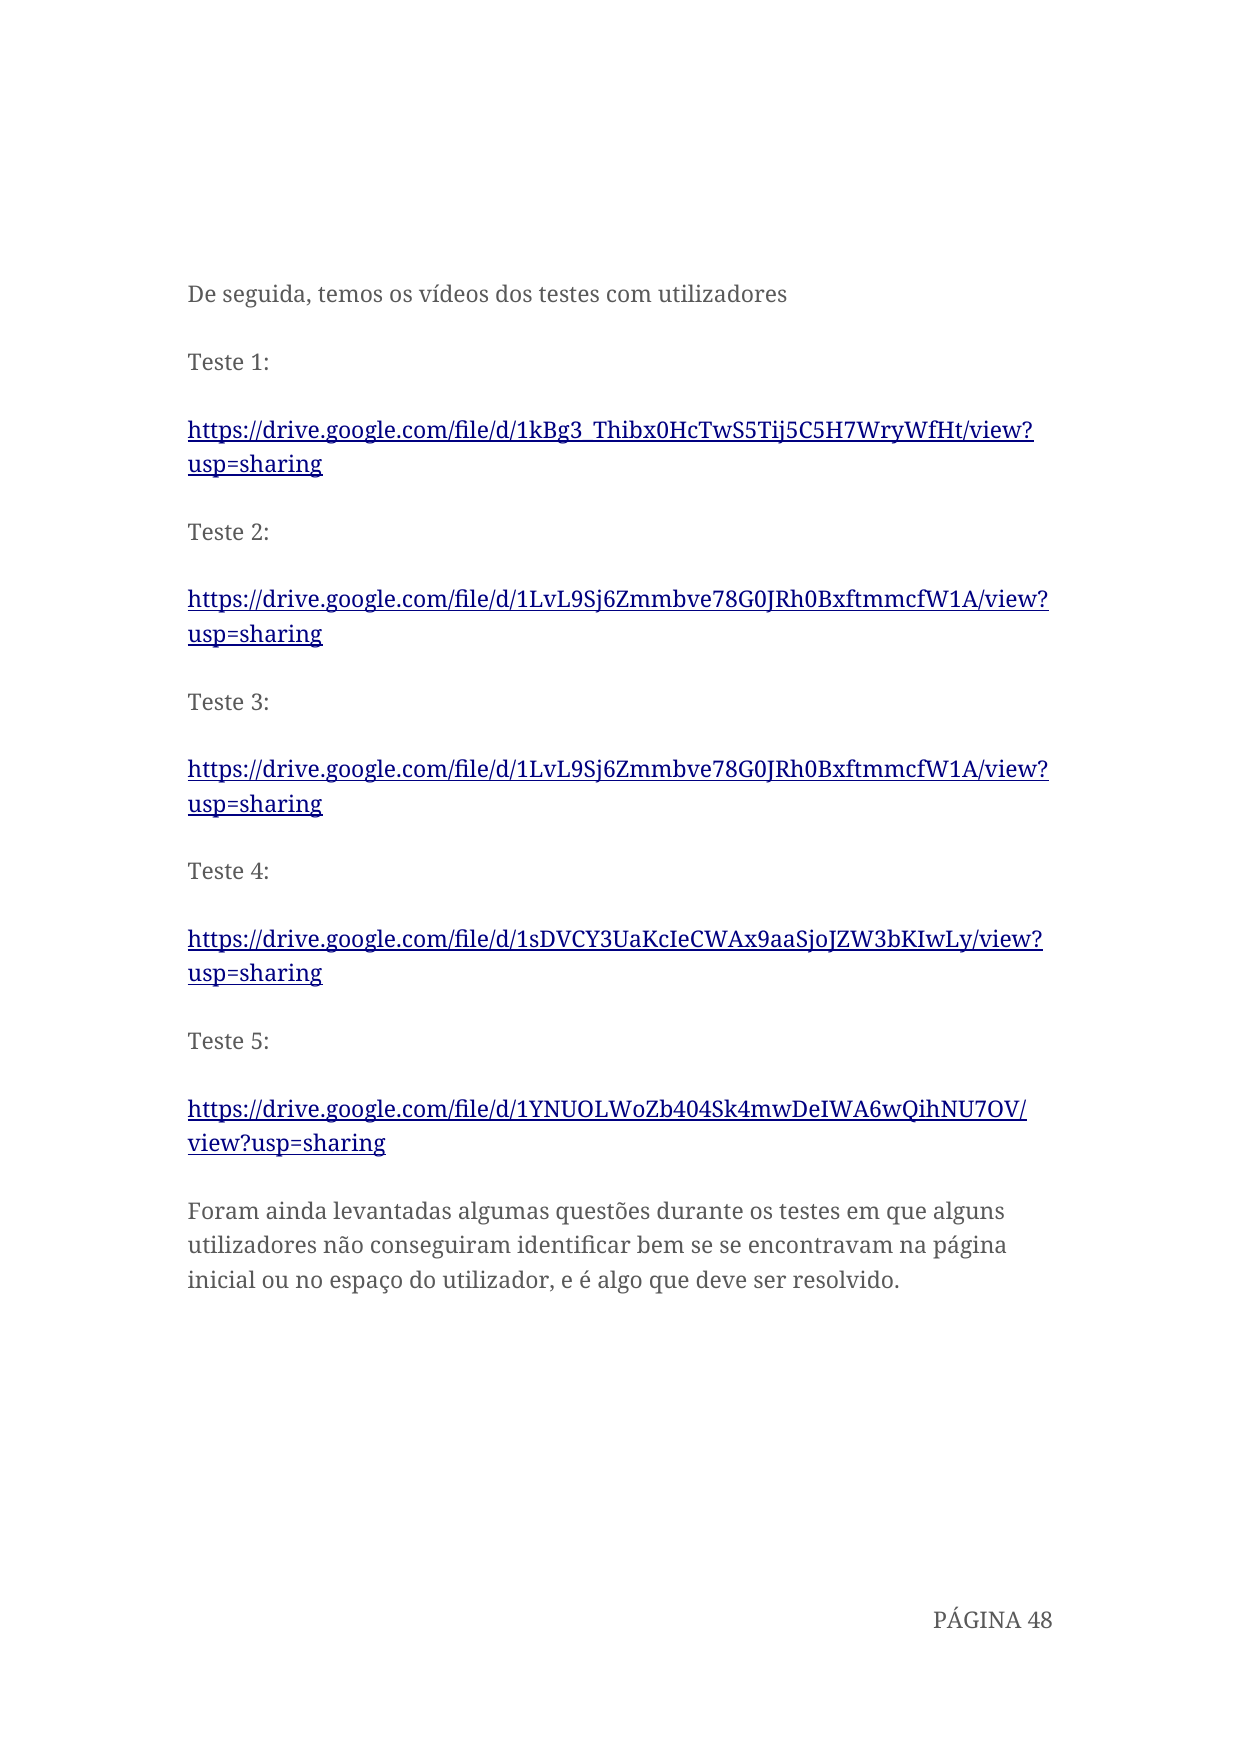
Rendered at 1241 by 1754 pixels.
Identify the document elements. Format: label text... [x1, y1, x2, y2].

text Teste 2: [187, 516, 1053, 547]
text https://drive.google.com/file/d/1kBg3_Thibx0HcTwS5Tij5C5H7WryWfHt/view?usp=sharing [187, 413, 1053, 479]
text Foram ainda levantadas algumas questões durante os testes em que alguns utilizadores não conseguiram identificar bem se se encontravam na página inicial ou no espaço do utilizador, e é algo que deve ser resolvido. [187, 1195, 1053, 1295]
text De seguida, temos os vídeos dos testes com utilizadores [187, 278, 1053, 309]
text Teste 3: [187, 685, 1053, 717]
text https://drive.google.com/file/d/1sDVCY3UaKcIeCWAx9aaSjoJZW3bKIwLy/view?usp=sharing [187, 923, 1053, 988]
text Teste 4: [187, 855, 1053, 886]
text https://drive.google.com/file/d/1LvL9Sj6Zmmbve78G0JRh0BxftmmcfW1A/view?usp=sharing [187, 583, 1053, 649]
text Teste 1: [187, 346, 1053, 377]
text https://drive.google.com/file/d/1YNUOLWoZb404Sk4mwDeIWA6wQihNU7OV/view?usp=sharing [187, 1093, 1053, 1158]
text https://drive.google.com/file/d/1LvL9Sj6Zmmbve78G0JRh0BxftmmcfW1A/view?usp=sharing [187, 753, 1053, 819]
text Teste 5: [187, 1025, 1053, 1056]
